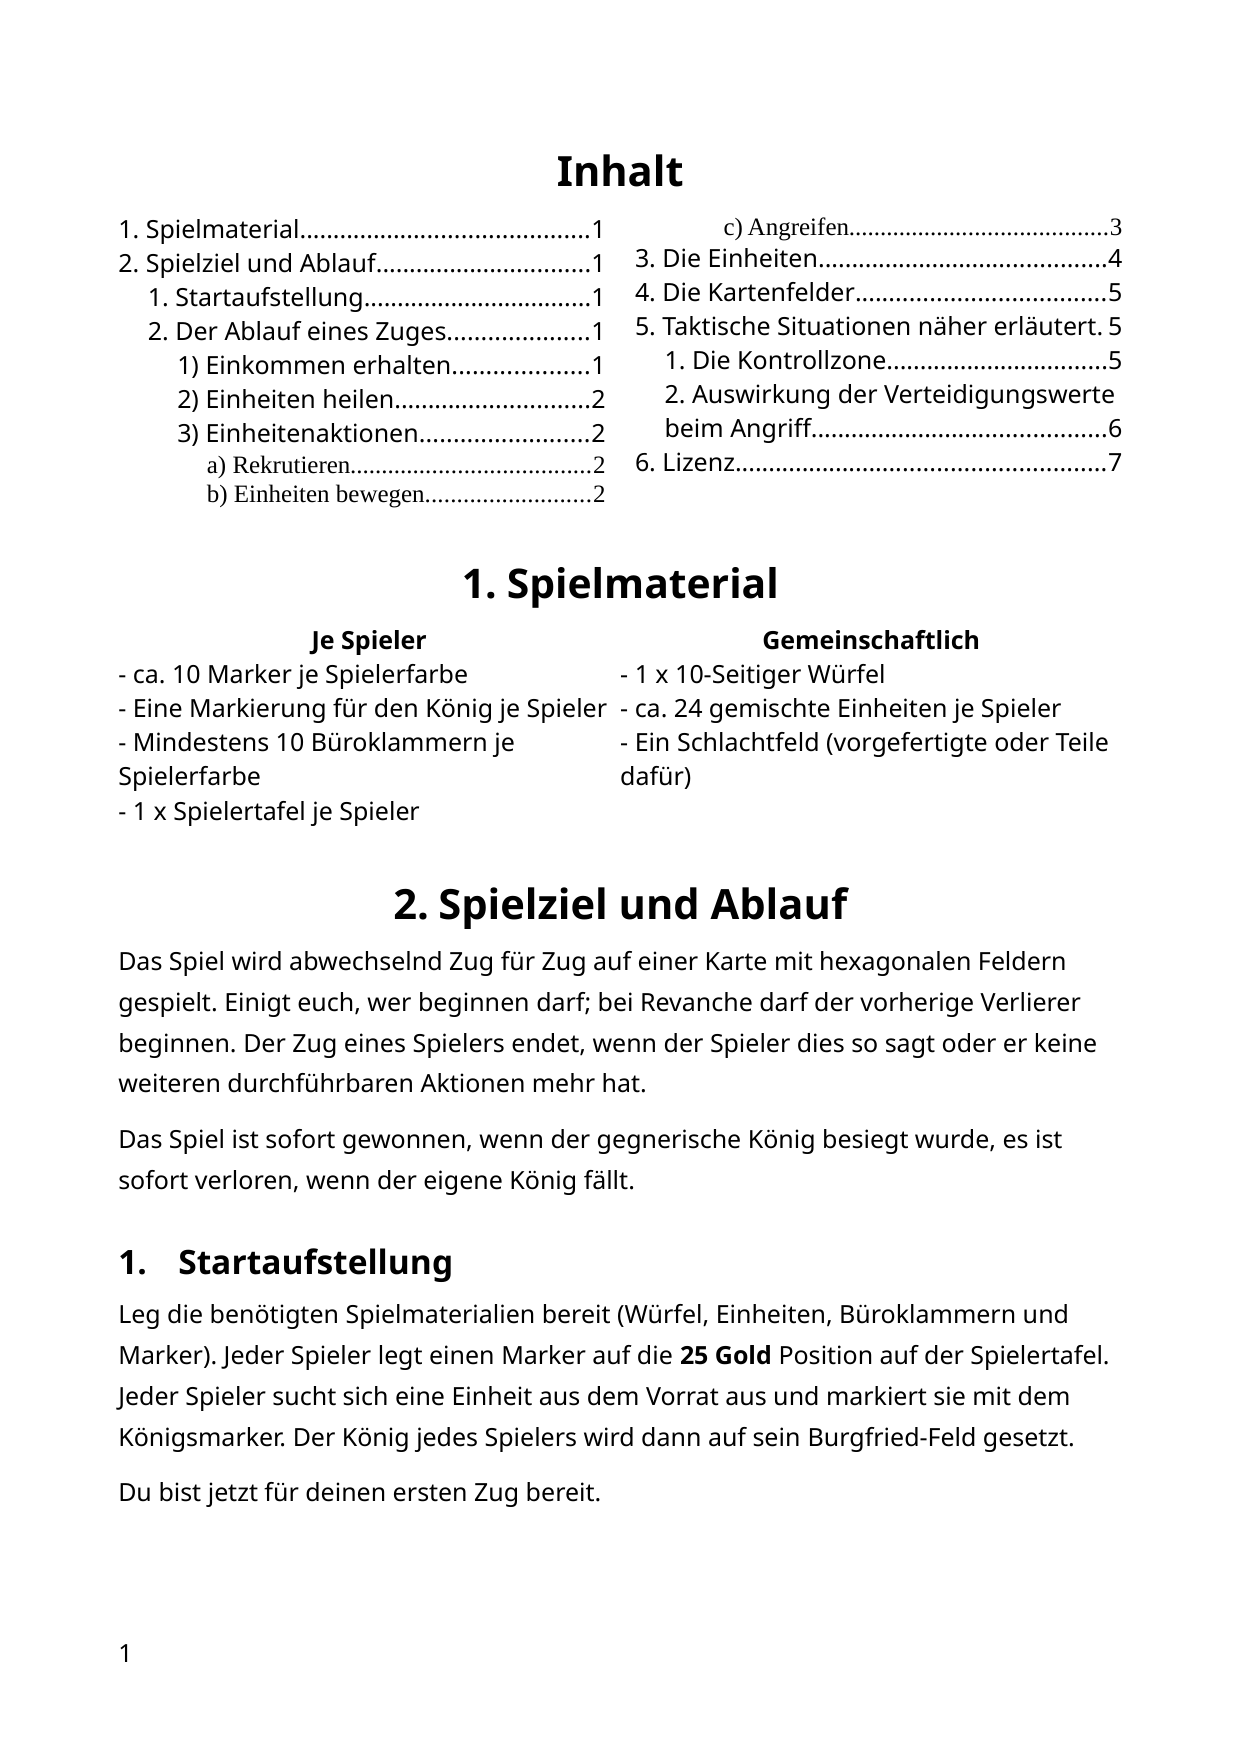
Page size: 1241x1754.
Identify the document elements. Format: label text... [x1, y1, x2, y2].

table_cell - 1 x 10-Seitiger Würfel [620, 657, 1122, 691]
text 5. Taktische Situationen näher erläutert 5 [635, 308, 1122, 342]
text 6. Lizenz 7 [635, 445, 1122, 479]
text 2. Auswirkung der Verteidigungswerte beim Angriff 6 [664, 377, 1122, 445]
text 1. Startaufstellung 1 [148, 280, 605, 314]
text 1. Spielmaterial 1 [118, 212, 605, 246]
text 3. Die Einheiten 4 [635, 240, 1122, 274]
table_cell - Eine Markierung für den König je Spieler [118, 691, 620, 725]
text 3) Einheitenaktionen 2 [177, 416, 605, 450]
text 1. Die Kontrollzone 5 [664, 342, 1122, 377]
text c) Angreifen 3 [723, 212, 1122, 240]
table_cell - Mindestens 10 Büroklammern je Spielerfarbe [118, 725, 620, 793]
table_cell - ca. 10 Marker je Spielerfarbe [118, 657, 620, 691]
table_cell - 1 x Spielertafel je Spieler [118, 793, 620, 827]
text a) Rekrutieren 2 [207, 450, 605, 479]
subtitle Startaufstellung [118, 1239, 1122, 1284]
subtitle Spielmaterial [118, 555, 1122, 610]
text Leg die benötigten Spielmaterialien bereit (Würfel, Einheiten, Büroklammern und Marker). Jeder Spieler legt einen Marker auf die 25 Gold Position auf der Spielertafel. Jeder Spieler sucht sich eine Einheit aus dem Vorrat aus und markiert sie mit dem Königsmarker. Der König jedes Spielers wird dann auf sein Burgfried-Feld gesetzt. [118, 1297, 1122, 1453]
table_header Gemeinschaftlich [620, 623, 1122, 657]
subtitle Spielziel und Ablauf [118, 874, 1122, 931]
text Das Spiel wird abwechselnd Zug für Zug auf einer Karte mit hexagonalen Feldern gespielt. Einigt euch, wer beginnen darf; bei Revanche darf der vorherige Verlierer beginnen. Der Zug eines Spielers endet, wenn der Spieler dies so sagt oder er keine weiteren durchführbaren Aktionen mehr hat. [118, 944, 1122, 1100]
text 4. Die Kartenfelder 5 [635, 274, 1122, 308]
table_cell - Ein Schlachtfeld (vorgefertigte oder Teile dafür) [620, 725, 1122, 793]
text 1) Einkommen erhalten 1 [177, 348, 605, 382]
text Das Spiel ist sofort gewonnen, wenn der gegnerische König besiegt wurde, es ist sofort verloren, wenn der eigene König fällt. [118, 1122, 1122, 1196]
text 2. Der Ablauf eines Zuges 1 [148, 314, 605, 348]
text b) Einheiten bewegen 2 [207, 479, 605, 507]
subtitle Inhalt [118, 142, 1122, 199]
text Du bist jetzt für deinen ersten Zug bereit. [118, 1475, 1122, 1509]
text 2. Spielziel und Ablauf 1 [118, 246, 605, 280]
table_cell [620, 793, 1122, 827]
table_cell - ca. 24 gemischte Einheiten je Spieler [620, 691, 1122, 725]
table_header Je Spieler [118, 623, 620, 657]
text 2) Einheiten heilen 2 [177, 382, 605, 416]
